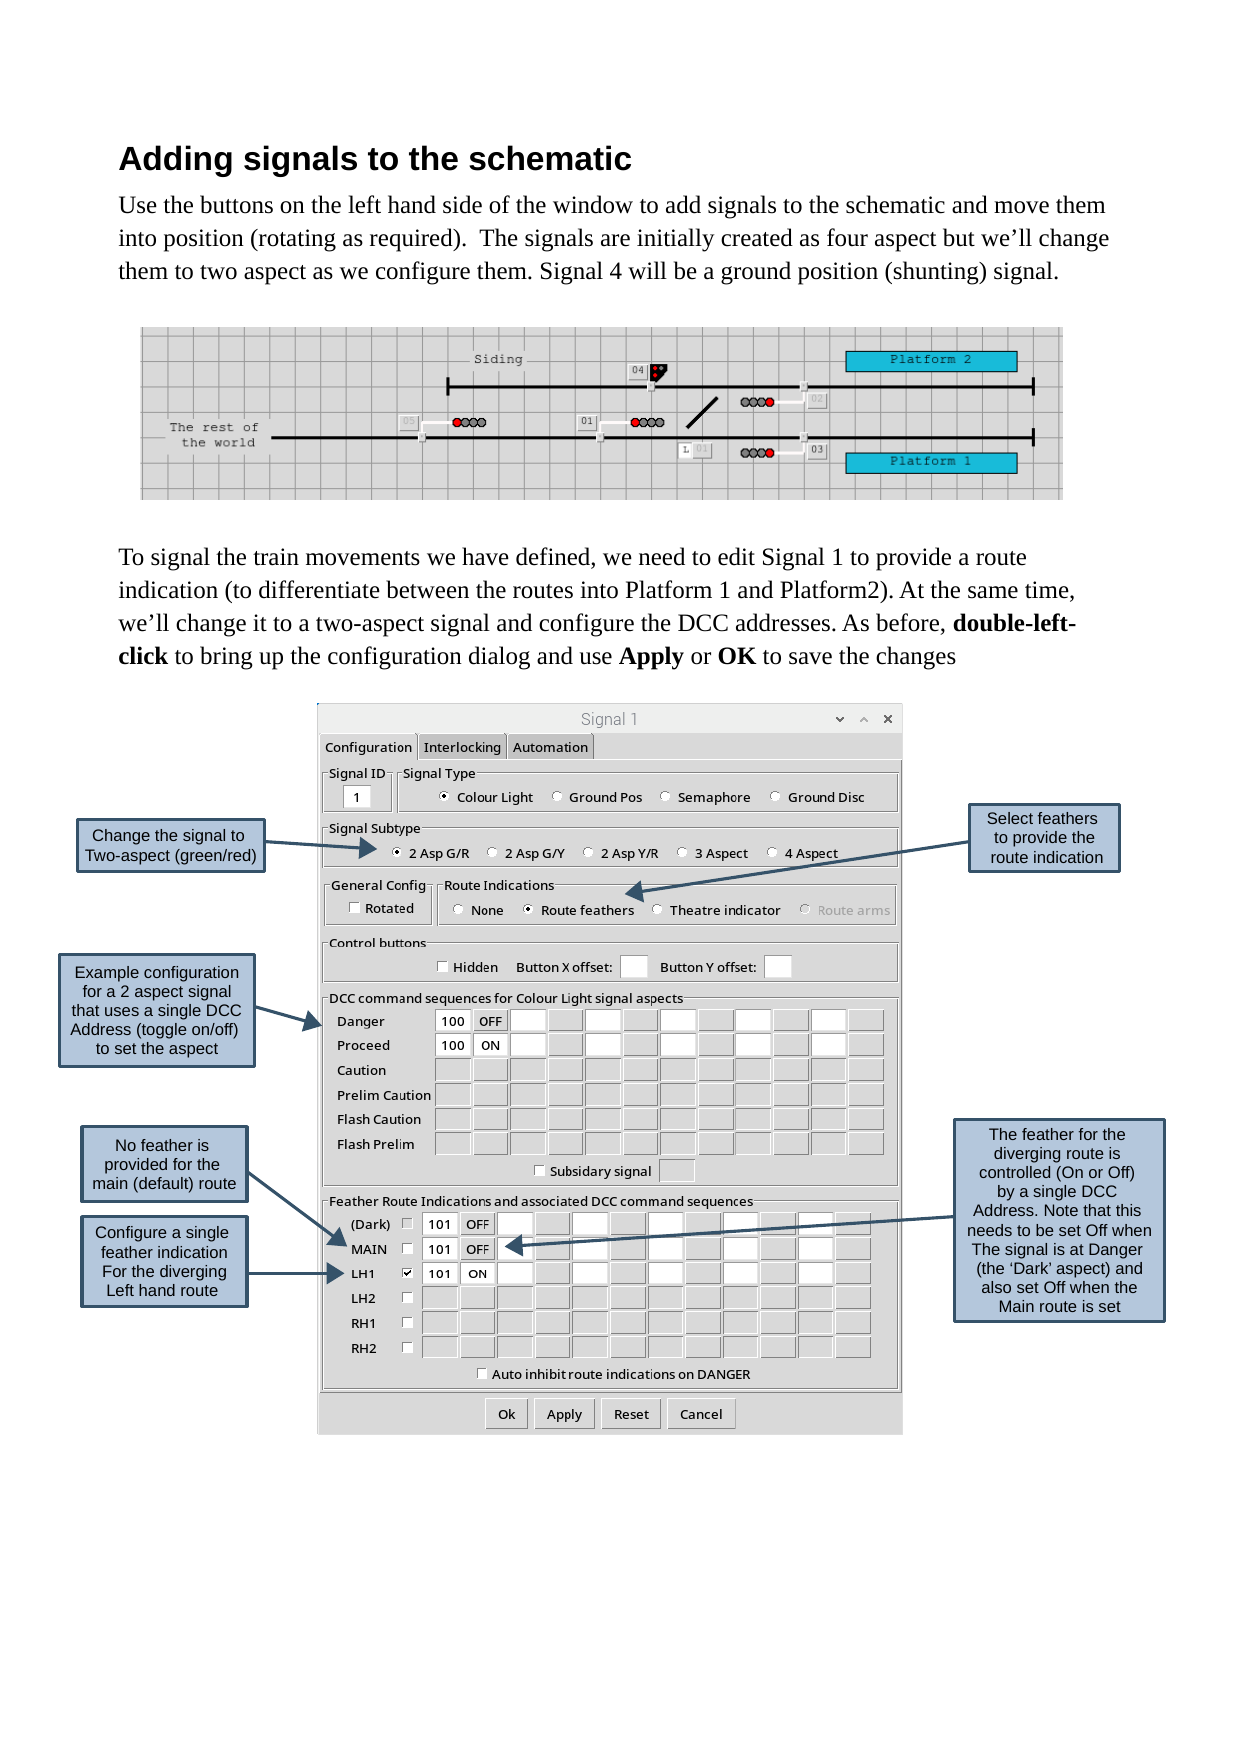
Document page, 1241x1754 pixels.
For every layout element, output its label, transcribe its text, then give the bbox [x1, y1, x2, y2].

text Use the buttons on the left hand side of the window to add signals to the schematic and move them into position (rotating as required). The signals are initially created as four aspect but we’ll change them to two aspect as we configure them. Signal 4 will be a ground position (shunting) signal. [118, 190, 1122, 285]
picture [317, 703, 903, 1435]
picture [140, 327, 1063, 500]
text To signal the train movements we have defined, we need to edit Signal 1 to provide a route indication (to differentiate between the routes into Platform 1 and Platform2). At the same time, we’ll change it to a two-aspect signal and configure the DCC addresses. As before, double-left-click to bring up the configuration dialog and use Apply or OK to save the changes [118, 542, 1122, 669]
subtitle Adding signals to the schematic [118, 139, 1122, 178]
